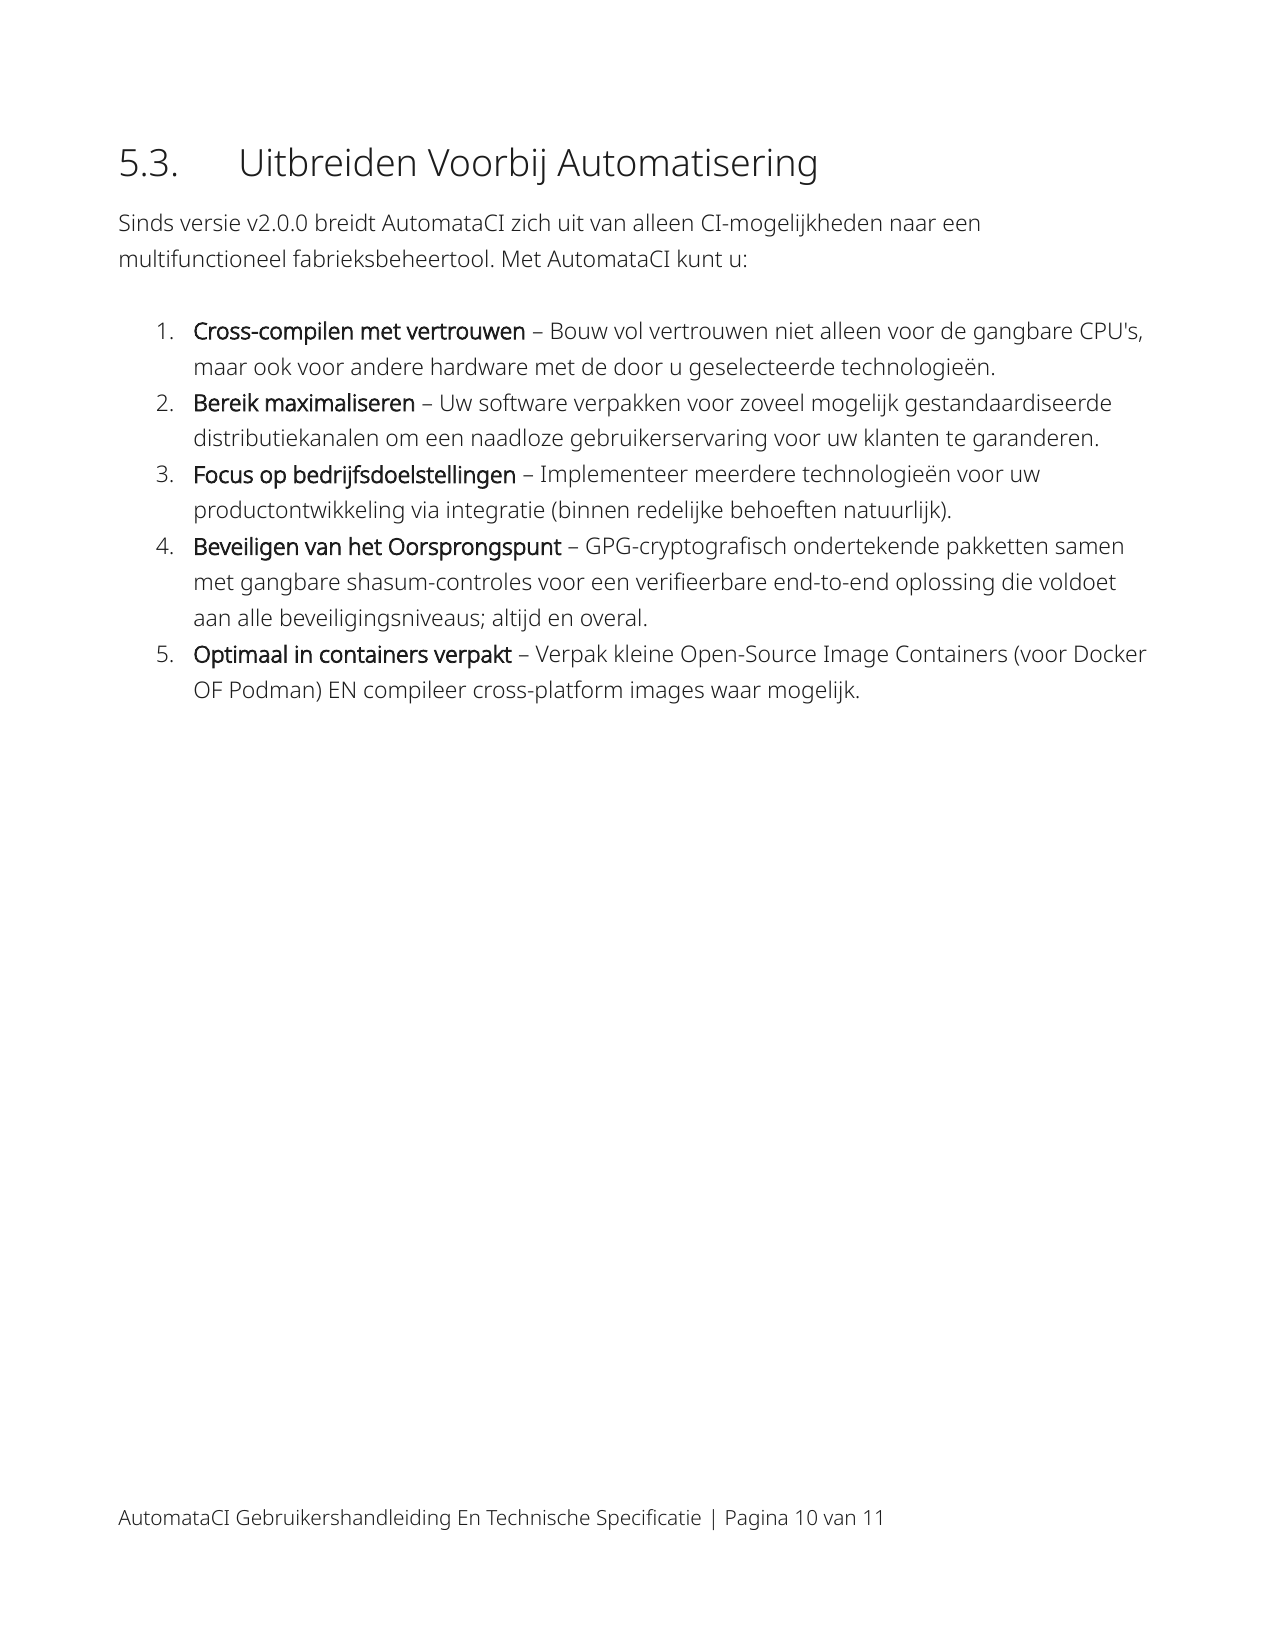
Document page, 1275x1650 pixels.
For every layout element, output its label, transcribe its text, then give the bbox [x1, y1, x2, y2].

list Beveiligen van het Oorsprongspunt – GPG-cryptografisch ondertekende pakketten samen met gangbare shasum-controles voor een verifieerbare end-to-end oplossing die voldoet aan alle beveiligingsniveaus; altijd en overal. [156, 530, 1157, 633]
list Focus op bedrijfsdoelstellingen – Implementeer meerdere technologieën voor uw productontwikkeling via integratie (binnen redelijke behoeften natuurlijk). [156, 458, 1157, 526]
list Cross-compilen met vertrouwen – Bouw vol vertrouwen niet alleen voor de gangbare CPU's, maar ook voor andere hardware met de door u geselecteerde technologieën. [156, 314, 1157, 382]
subtitle Uitbreiden Voorbij Automatisering [118, 136, 1157, 187]
list Bereik maximaliseren – Uw software verpakken voor zoveel mogelijk gestandaardiseerde distributiekanalen om een naadloze gebruikerservaring voor uw klanten te garanderen. [156, 386, 1157, 454]
list Optimaal in containers verpakt – Verpak kleine Open-Source Image Containers (voor Docker OF Podman) EN compileer cross-platform images waar mogelijk. [156, 638, 1157, 705]
text Sinds versie v2.0.0 breidt AutomataCI zich uit van alleen CI-mogelijkheden naar een multifunctioneel fabrieksbeheertool. Met AutomataCI kunt u: [118, 207, 1157, 274]
